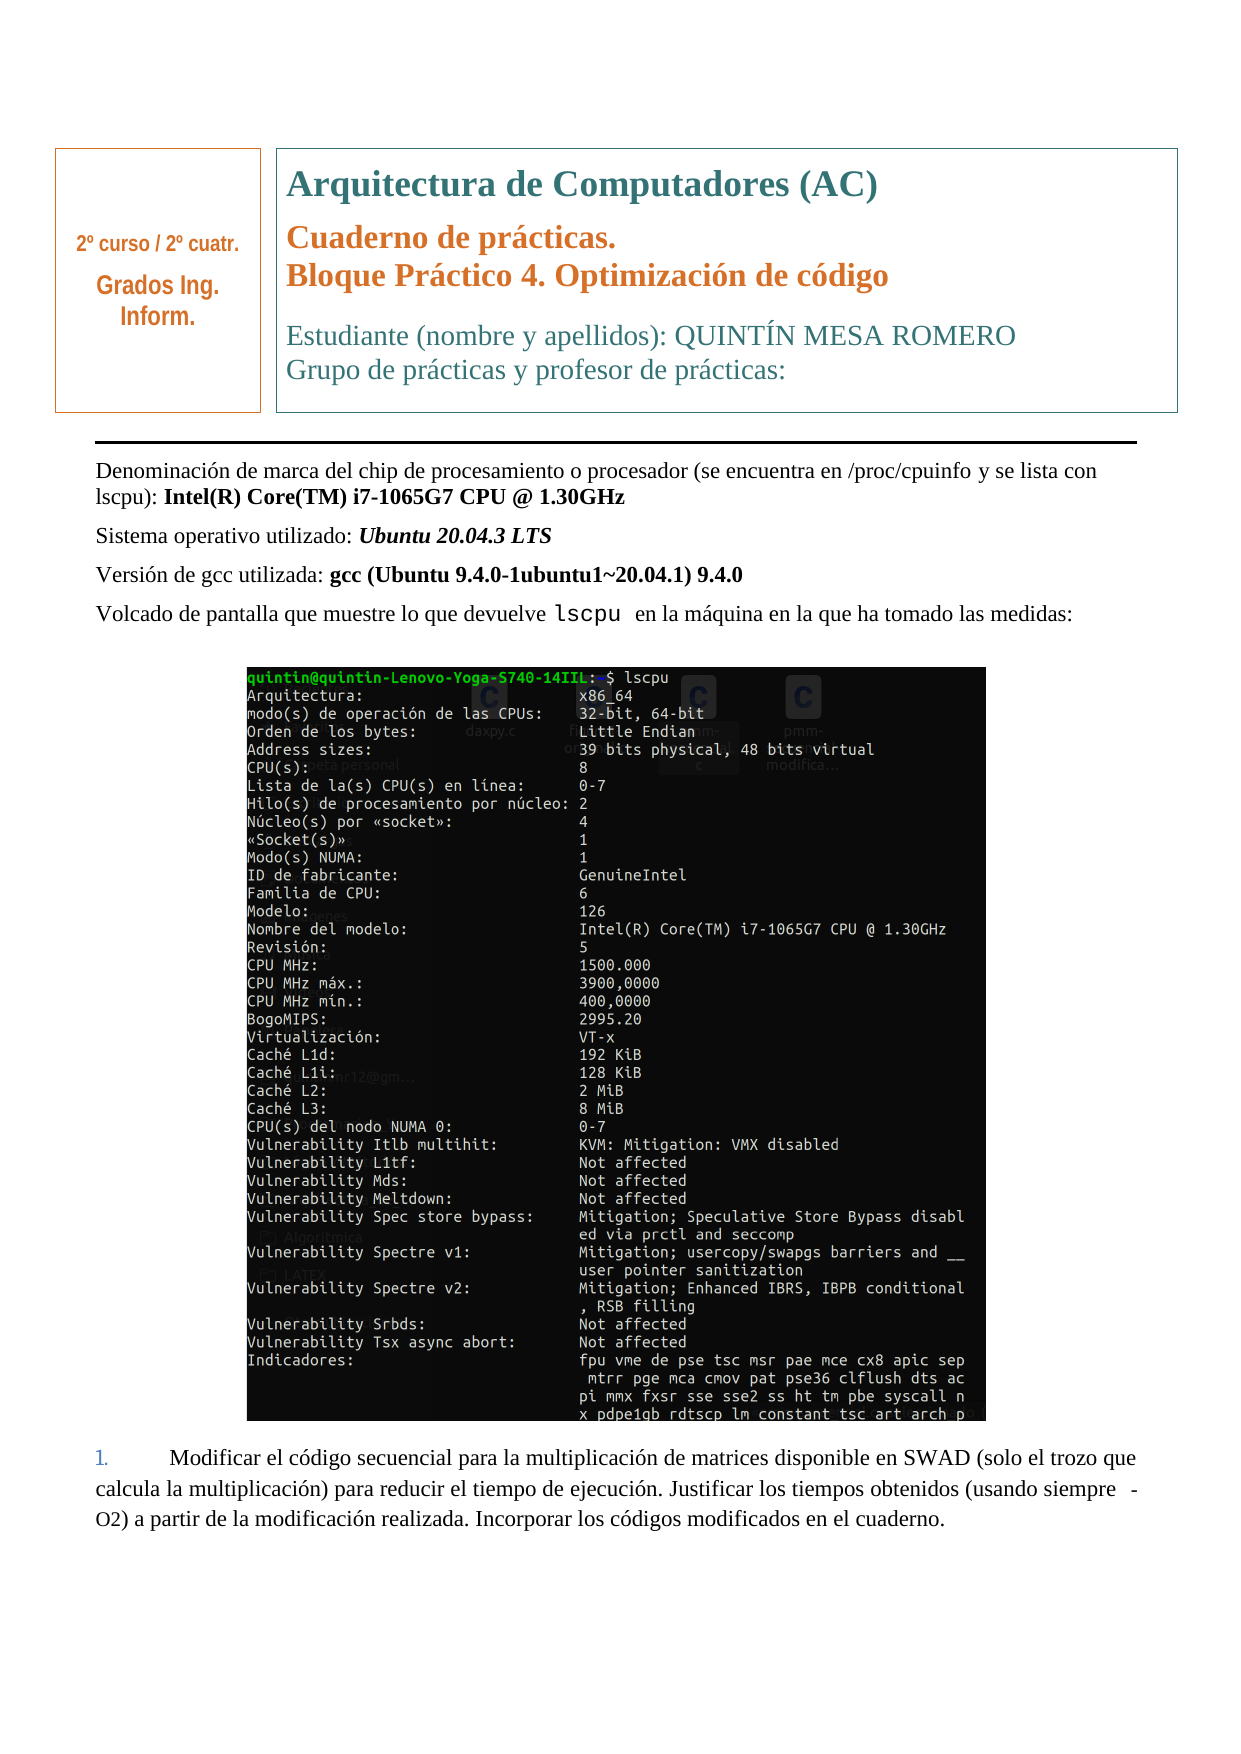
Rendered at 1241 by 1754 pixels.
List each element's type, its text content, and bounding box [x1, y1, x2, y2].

list Versión de gcc utilizada: gcc (Ubuntu 9.4.0-1ubuntu1~20.04.1) 9.4.0 [95, 561, 1137, 587]
table_header 2º curso / 2º cuatr. Grados Ing. Inform. [56, 149, 260, 412]
table_header [261, 148, 276, 412]
list Denominación de marca del chip de procesamiento o procesador (se encuentra en /proc/cpuinfo y se lista con lscpu): Intel(R) Core(TM) i7-1065G7 CPU @ 1.30GHz [95, 457, 1137, 510]
picture [246, 667, 986, 1421]
list Sistema operativo utilizado: Ubuntu 20.04.3 LTS [95, 522, 1137, 549]
list Volcado de pantalla que muestre lo que devuelve lscpu en la máquina en la que ha tomado las medidas: [95, 600, 1137, 628]
table_header Arquitectura de Computadores (AC) Cuaderno de prácticas. Bloque Práctico 4. Optimización de código Estudiante (nombre y apellidos): QUINTÍN MESA ROMERO Grupo de prácticas y profesor de prácticas: [277, 149, 1177, 412]
list Modificar el código secuencial para la multiplicación de matrices disponible en SWAD (solo el trozo que calcula la multiplicación) para reducir el tiempo de ejecución. Justificar los tiempos obtenidos (usando siempre -O2) a partir de la modificación realizada. Incorporar los códigos modificados en el cuaderno. [95, 1444, 1137, 1532]
